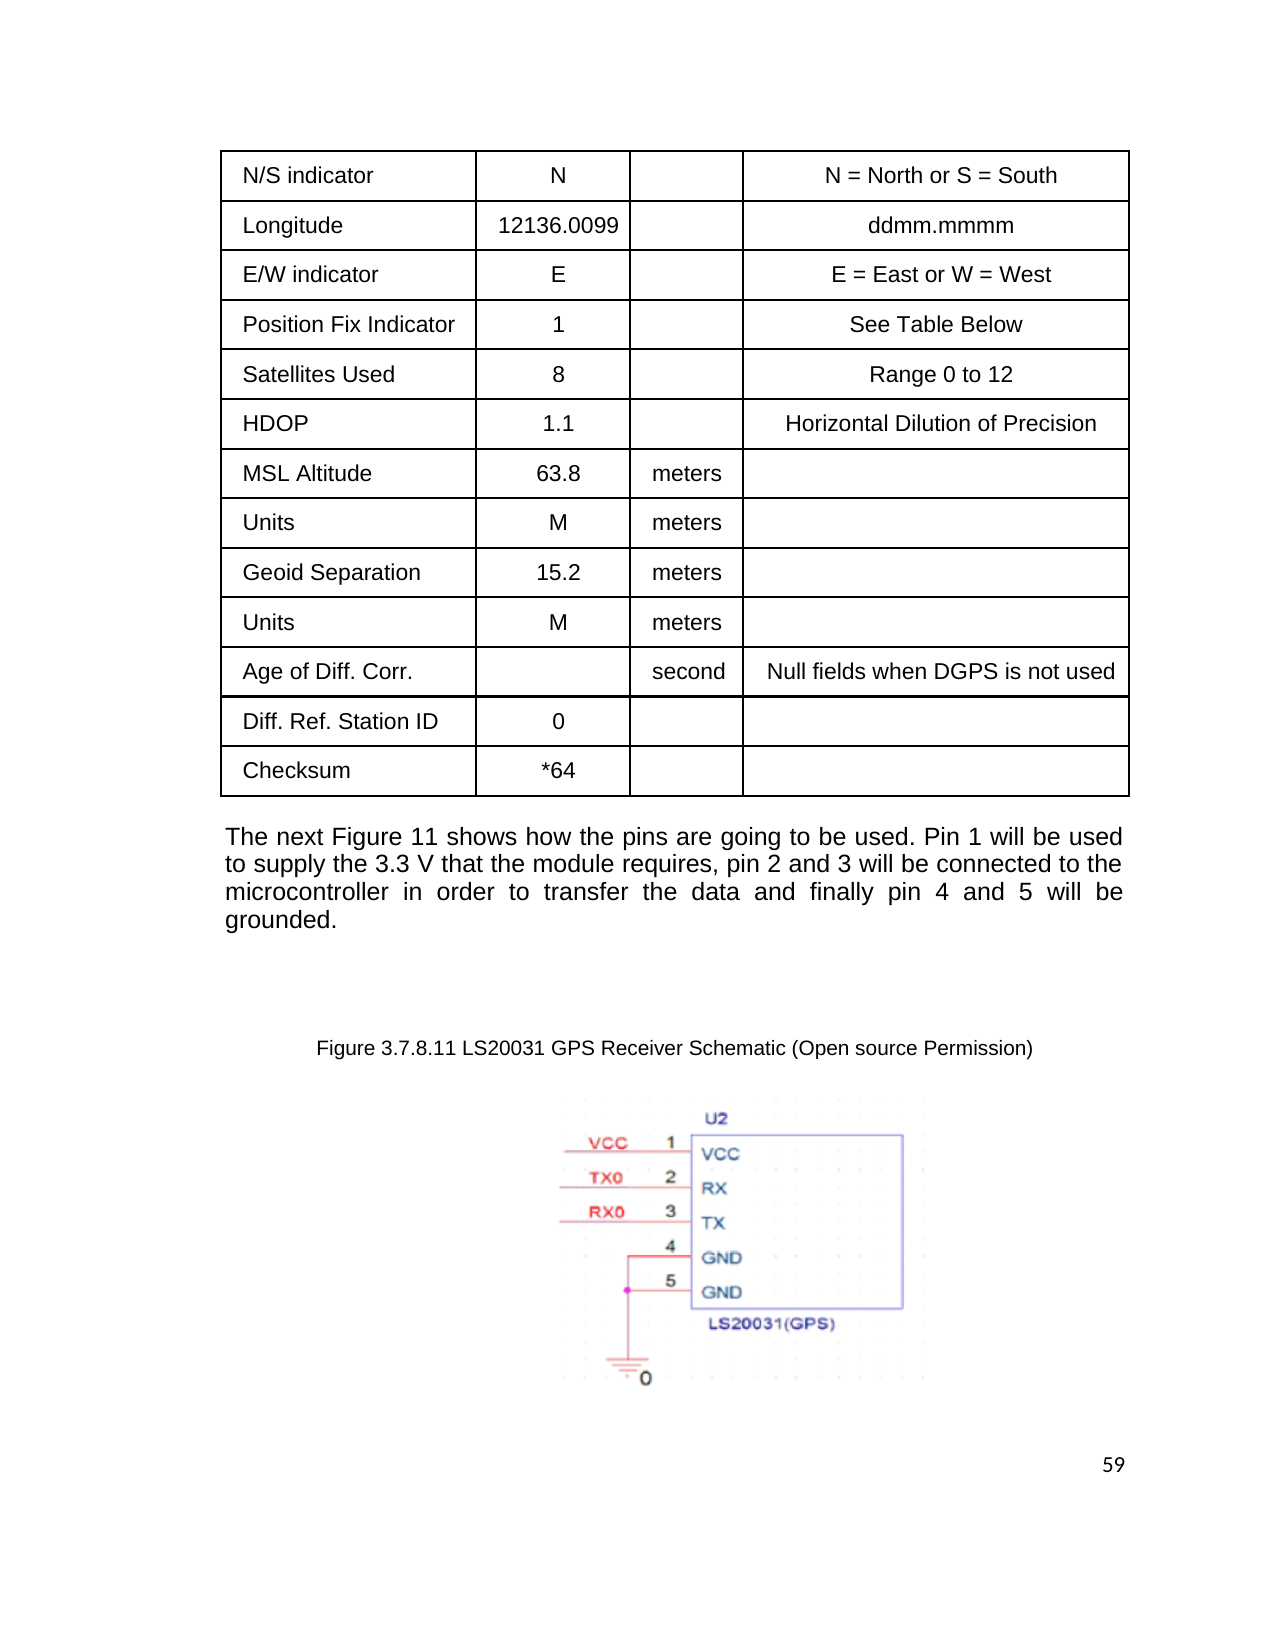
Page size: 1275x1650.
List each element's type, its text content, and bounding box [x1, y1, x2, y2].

table_cell 1.1 [477, 400, 629, 447]
table_cell 12136.0099 [477, 202, 629, 249]
table_cell Null fields when DGPS is not used [744, 648, 1128, 695]
table_cell meters [631, 450, 742, 497]
table_cell Position Fix Indicator [222, 301, 475, 348]
table_cell [477, 648, 629, 695]
table_cell Checksum [222, 747, 475, 794]
table_cell [744, 598, 1128, 646]
table_cell [744, 698, 1128, 745]
table_cell [631, 251, 742, 299]
table_cell Satellites Used [222, 350, 475, 398]
table_cell [631, 202, 742, 249]
table_cell 15.2 [477, 549, 629, 596]
table_cell N/S indicator [222, 152, 475, 199]
table_cell Units [222, 598, 475, 646]
table_cell Horizontal Dilution of Precision [744, 400, 1128, 447]
table_cell Age of Diff. Corr. [222, 648, 475, 695]
text The next Figure 11 shows how the pins are going to be used. Pin 1 will be used to supply the 3.3 V that the module requires, pin 2 and 3 will be connected to the microcontroller in order to transfer the data and finally pin 4 and 5 will be grounded. [225, 822, 1125, 934]
table_cell second [631, 648, 742, 695]
table_cell E/W indicator [222, 251, 475, 299]
table_cell 0 [477, 698, 629, 745]
table_cell [744, 549, 1128, 596]
table_cell meters [631, 598, 742, 646]
table_cell *64 [477, 747, 629, 794]
table_cell 1 [477, 301, 629, 348]
table_cell Geoid Separation [222, 549, 475, 596]
table_cell Range 0 to 12 [744, 350, 1128, 398]
table_cell [631, 301, 742, 348]
table_cell [631, 350, 742, 398]
table_cell HDOP [222, 400, 475, 447]
table_cell Longitude [222, 202, 475, 249]
table_cell E [477, 251, 629, 299]
table_cell meters [631, 499, 742, 547]
table_cell N [477, 152, 629, 199]
table_cell meters [631, 549, 742, 596]
table_cell [631, 400, 742, 447]
table_cell Units [222, 499, 475, 547]
table_cell M [477, 499, 629, 547]
table_cell [744, 450, 1128, 497]
table_cell [744, 499, 1128, 547]
table_cell ddmm.mmmm [744, 202, 1128, 249]
table_cell 8 [477, 350, 629, 398]
table_cell [631, 698, 742, 745]
table_cell N = North or S = South [744, 152, 1128, 199]
table_cell [631, 152, 742, 199]
table_cell See Table Below [744, 301, 1128, 348]
table_cell 63.8 [477, 450, 629, 497]
table_cell MSL Altitude [222, 450, 475, 497]
picture [542, 1059, 958, 1402]
table_cell Diff. Ref. Station ID [222, 698, 475, 745]
table_cell [631, 747, 742, 794]
table_cell E = East or W = West [744, 251, 1128, 299]
table_cell [744, 747, 1128, 794]
table_cell M [477, 598, 629, 646]
text Figure 3.7.8.11 LS20031 GPS Receiver Schematic (Open source Permission) [225, 1036, 1125, 1060]
